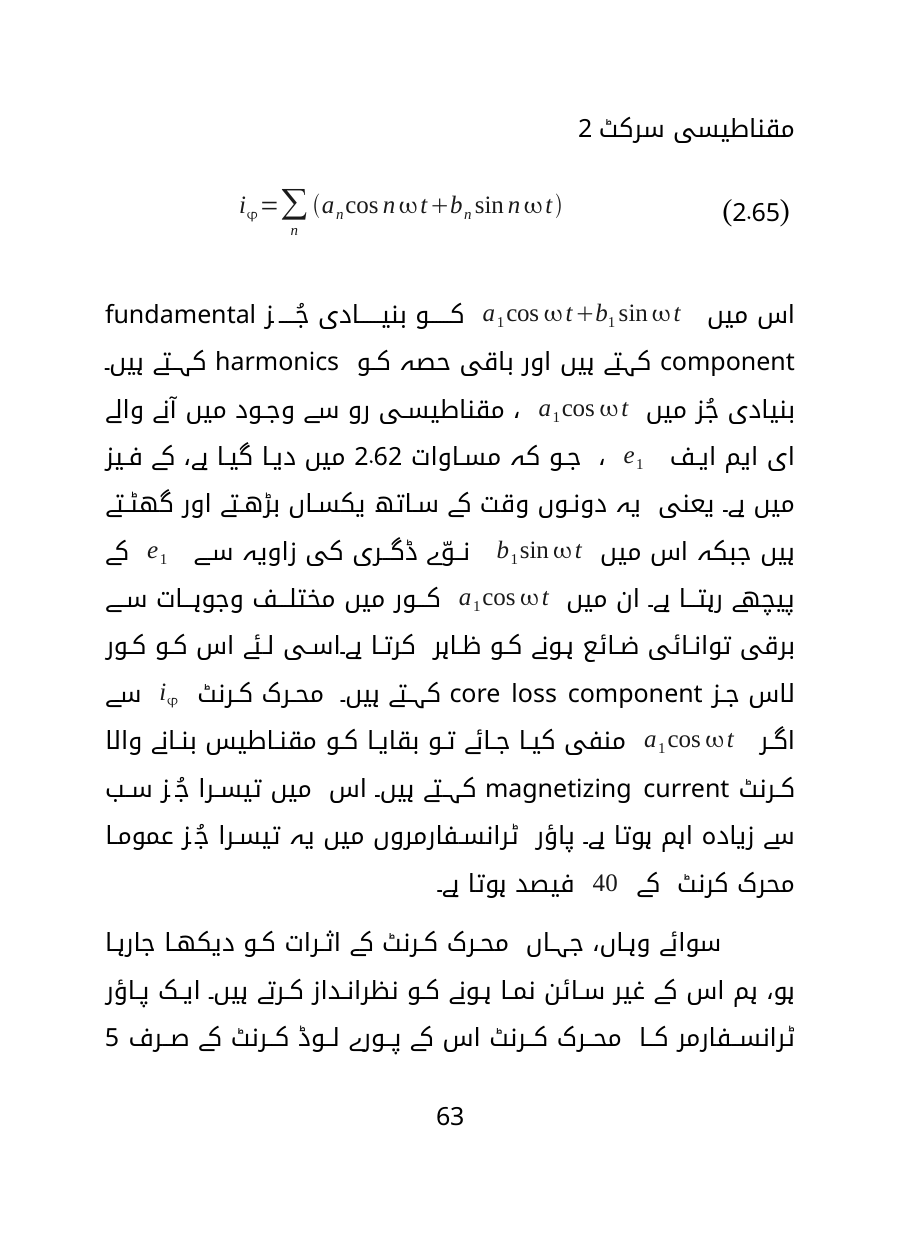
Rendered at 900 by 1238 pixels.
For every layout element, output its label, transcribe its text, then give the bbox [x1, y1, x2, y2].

text اس میں کو بنیادی جُز fundamental component کہتے ہیں اور باقی حصہ کو harmonics کہتے ہیں۔ بنیادی جُز میں، مقناطیسی رو سے وجود میں آنے والے ای ایم ایف ، جو کہ مساوات 2.62 میں دیا گیا ہے، کے فیز میں ہے۔ یعنی یہ دونوں وقت کے ساتھ یکساں بڑھتے اور گھٹتے ہیں جبکہ اس میں نوّے ڈگری کی زاویہ سے کے پیچھے رہتا ہے۔ ان میںکور میں مختلف وجوہات سے برقی توانائی ضائع ہونے کو ظاہر کرتا ہے۔اسی لئے اس کو کور لاس جز core loss component کہتے ہیں۔ محرک کرنٹسے اگر منفی کیا جائے تو بقایا کو مقناطیس بنانے والا کرنٹ magnetizing current کہتے ہیں۔ اس میں تیسرا جُز سب سے زیادہ اہم ہوتا ہے۔ پاؤر ٹرانسفارمروں میں یہ تیسرا جُز عموما محرک کرنٹ کےفیصد ہوتا ہے۔ [105, 291, 795, 907]
text سوائے وہاں، جہاں محرک کرنٹ کے اثرات کو دیکھا جارہا ہو، ہم اس کے غیر سائن نما ہونے کو نظرانداز کرتے ہیں۔ ایک پاؤر ٹرانسفارمر کا محرک کرنٹ اس کے پورے لوڈ کرنٹ کے صرف 5 فیصد ہوتا ہے۔ لہٰذا اس کا اثر بہت کم ہوتا ہے۔ ہم محرک کرنٹ کو سائن نما تصور کر کے اس کے اثرات پر غور کرتے ہیں۔ اس فرضی سائن نما محرک کرنٹ کی آر ایم ایس مقدار، اصل محرک کرنٹ کے آر ایم ایس مقدار کے برابر رکھی جاتی ہے۔ شکل کی مدد سے اگر دیکھا جائے تو [105, 920, 795, 1062]
table_header (2.65) [689, 182, 795, 257]
table_header [105, 182, 688, 257]
